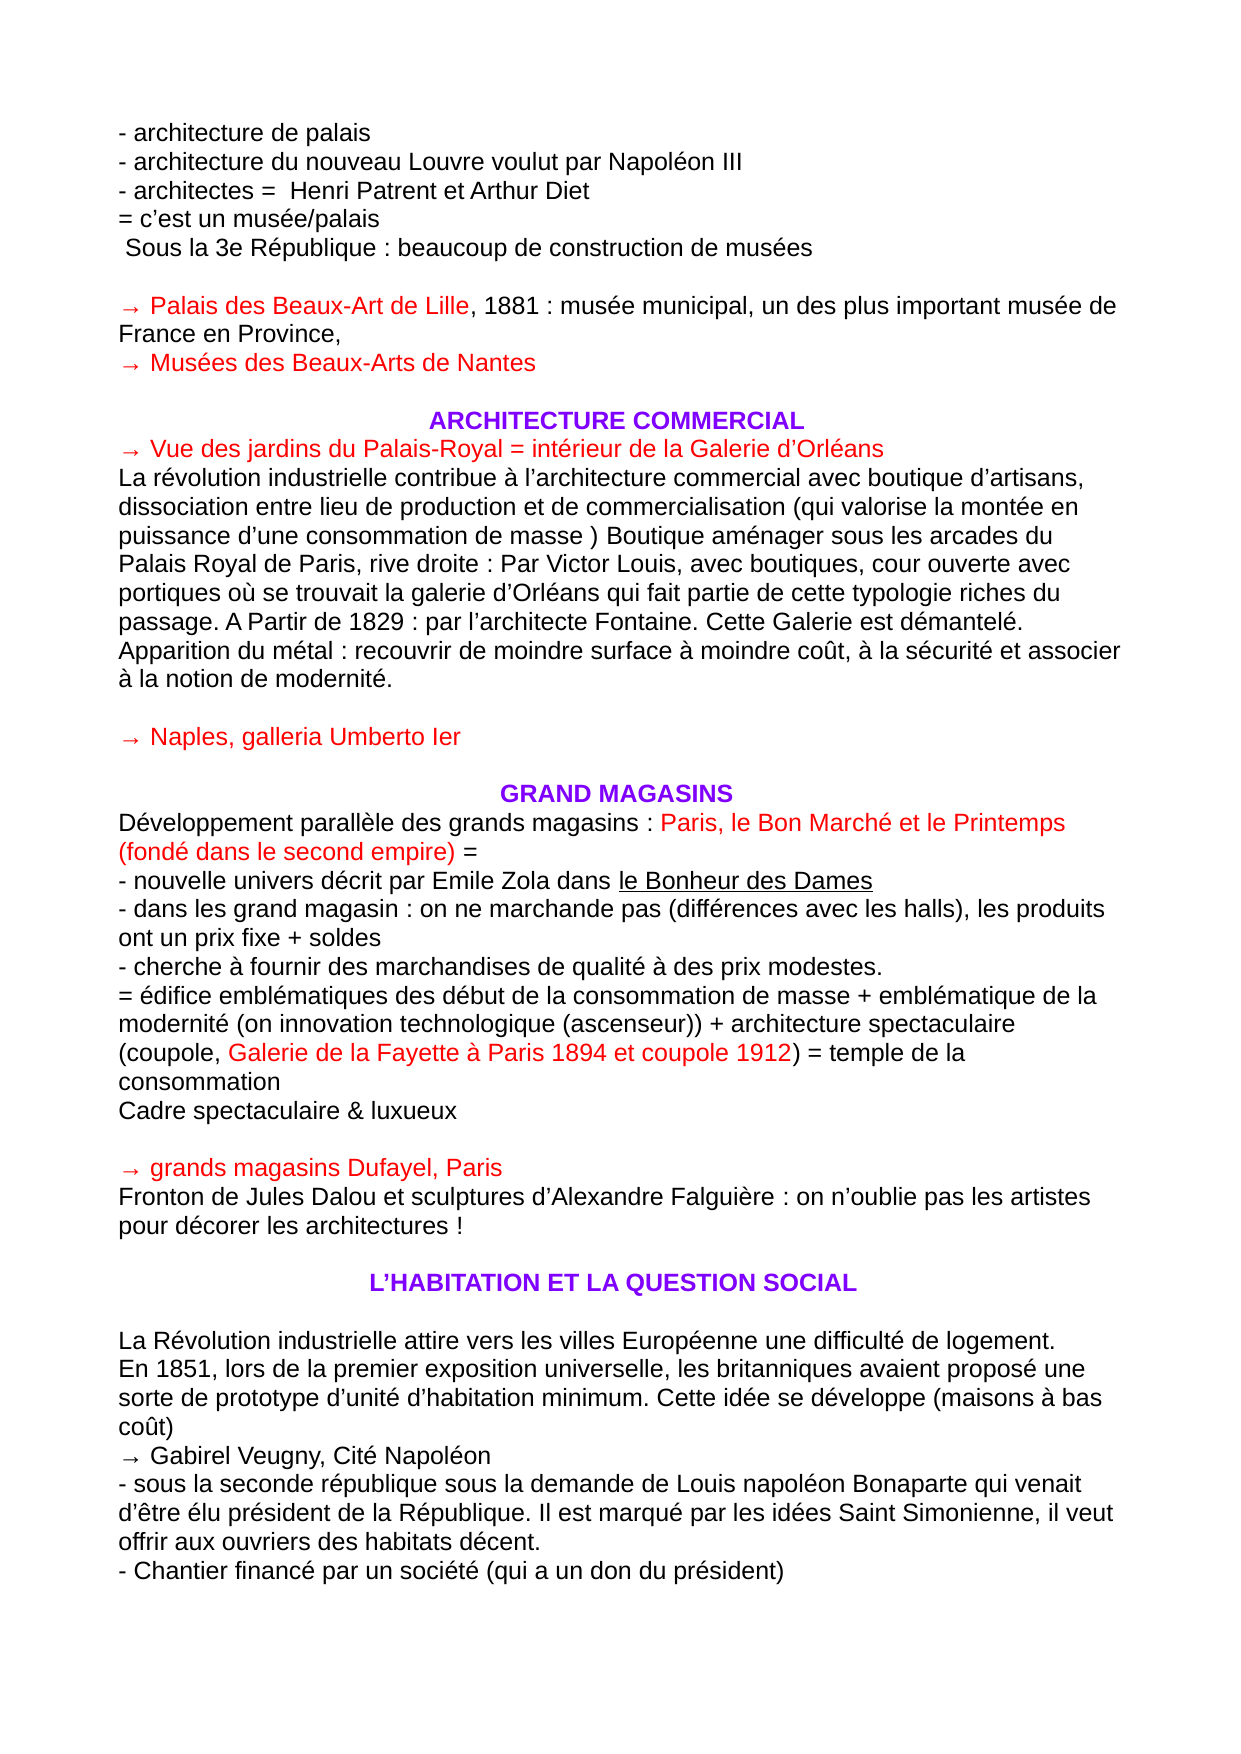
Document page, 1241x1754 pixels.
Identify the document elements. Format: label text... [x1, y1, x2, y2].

text - sous la seconde république sous la demande de Louis napoléon Bonaparte qui venait d’être élu président de la République. Il est marqué par les idées Saint Simonienne, il veut offrir aux ouvriers des habitats décent. [118, 1469, 1122, 1556]
text - architecture de palais [118, 118, 1122, 147]
text GRAND MAGASINS [118, 779, 1122, 808]
text Développement parallèle des grands magasins : Paris, le Bon Marché et le Printemps (fondé dans le second empire) = [118, 808, 1122, 866]
text → Vue des jardins du Palais-Royal = intérieur de la Galerie d’Orléans [118, 434, 1122, 463]
text = c’est un musée/palais [118, 204, 1122, 233]
text → Gabirel Veugny, Cité Napoléon [118, 1441, 1122, 1469]
text - Chantier financé par un société (qui a un don du président) [118, 1556, 1122, 1584]
text Fronton de Jules Dalou et sculptures d’Alexandre Falguière : on n’oublie pas les artistes pour décorer les architectures ! [118, 1182, 1122, 1239]
text En 1851, lors de la premier exposition universelle, les britanniques avaient proposé une sorte de prototype d’unité d’habitation minimum. Cette idée se développe (maisons à bas coût) [118, 1354, 1122, 1441]
text Apparition du métal : recouvrir de moindre surface à moindre coût, à la sécurité et associer à la notion de modernité. [118, 636, 1122, 693]
text La révolution industrielle contribue à l’architecture commercial avec boutique d’artisans, dissociation entre lieu de production et de commercialisation (qui valorise la montée en puissance d’une consommation de masse ) Boutique aménager sous les arcades du Palais Royal de Paris, rive droite : Par Victor Louis, avec boutiques, cour ouverte avec portiques où se trouvait la galerie d’Orléans qui fait partie de cette typologie riches du passage. A Partir de 1829 : par l’architecte Fontaine. Cette Galerie est démantelé. [118, 463, 1122, 636]
text → Naples, galleria Umberto Ier [118, 722, 1122, 751]
text - architectes = Henri Patrent et Arthur Diet [118, 176, 1122, 204]
text L’HABITATION ET LA QUESTION SOCIAL [118, 1268, 1122, 1297]
text → grands magasins Dufayel, Paris [118, 1153, 1122, 1182]
text Sous la 3e République : beaucoup de construction de musées [118, 233, 1122, 262]
text - dans les grand magasin : on ne marchande pas (différences avec les halls), les produits ont un prix fixe + soldes [118, 894, 1122, 952]
text ARCHITECTURE COMMERCIAL [118, 406, 1122, 434]
text → Musées des Beaux-Arts de Nantes [118, 348, 1122, 377]
text - nouvelle univers décrit par Emile Zola dans le Bonheur des Dames [118, 866, 1122, 894]
text - architecture du nouveau Louvre voulut par Napoléon III [118, 147, 1122, 176]
text Cadre spectaculaire & luxueux [118, 1096, 1122, 1124]
text → Palais des Beaux-Art de Lille, 1881 : musée municipal, un des plus important musée de France en Province, [118, 291, 1122, 348]
text La Révolution industrielle attire vers les villes Européenne une difficulté de logement. [118, 1326, 1122, 1354]
text = édifice emblématiques des début de la consommation de masse + emblématique de la modernité (on innovation technologique (ascenseur)) + architecture spectaculaire (coupole, Galerie de la Fayette à Paris 1894 et coupole 1912) = temple de la consommation [118, 981, 1122, 1096]
text - cherche à fournir des marchandises de qualité à des prix modestes. [118, 952, 1122, 981]
